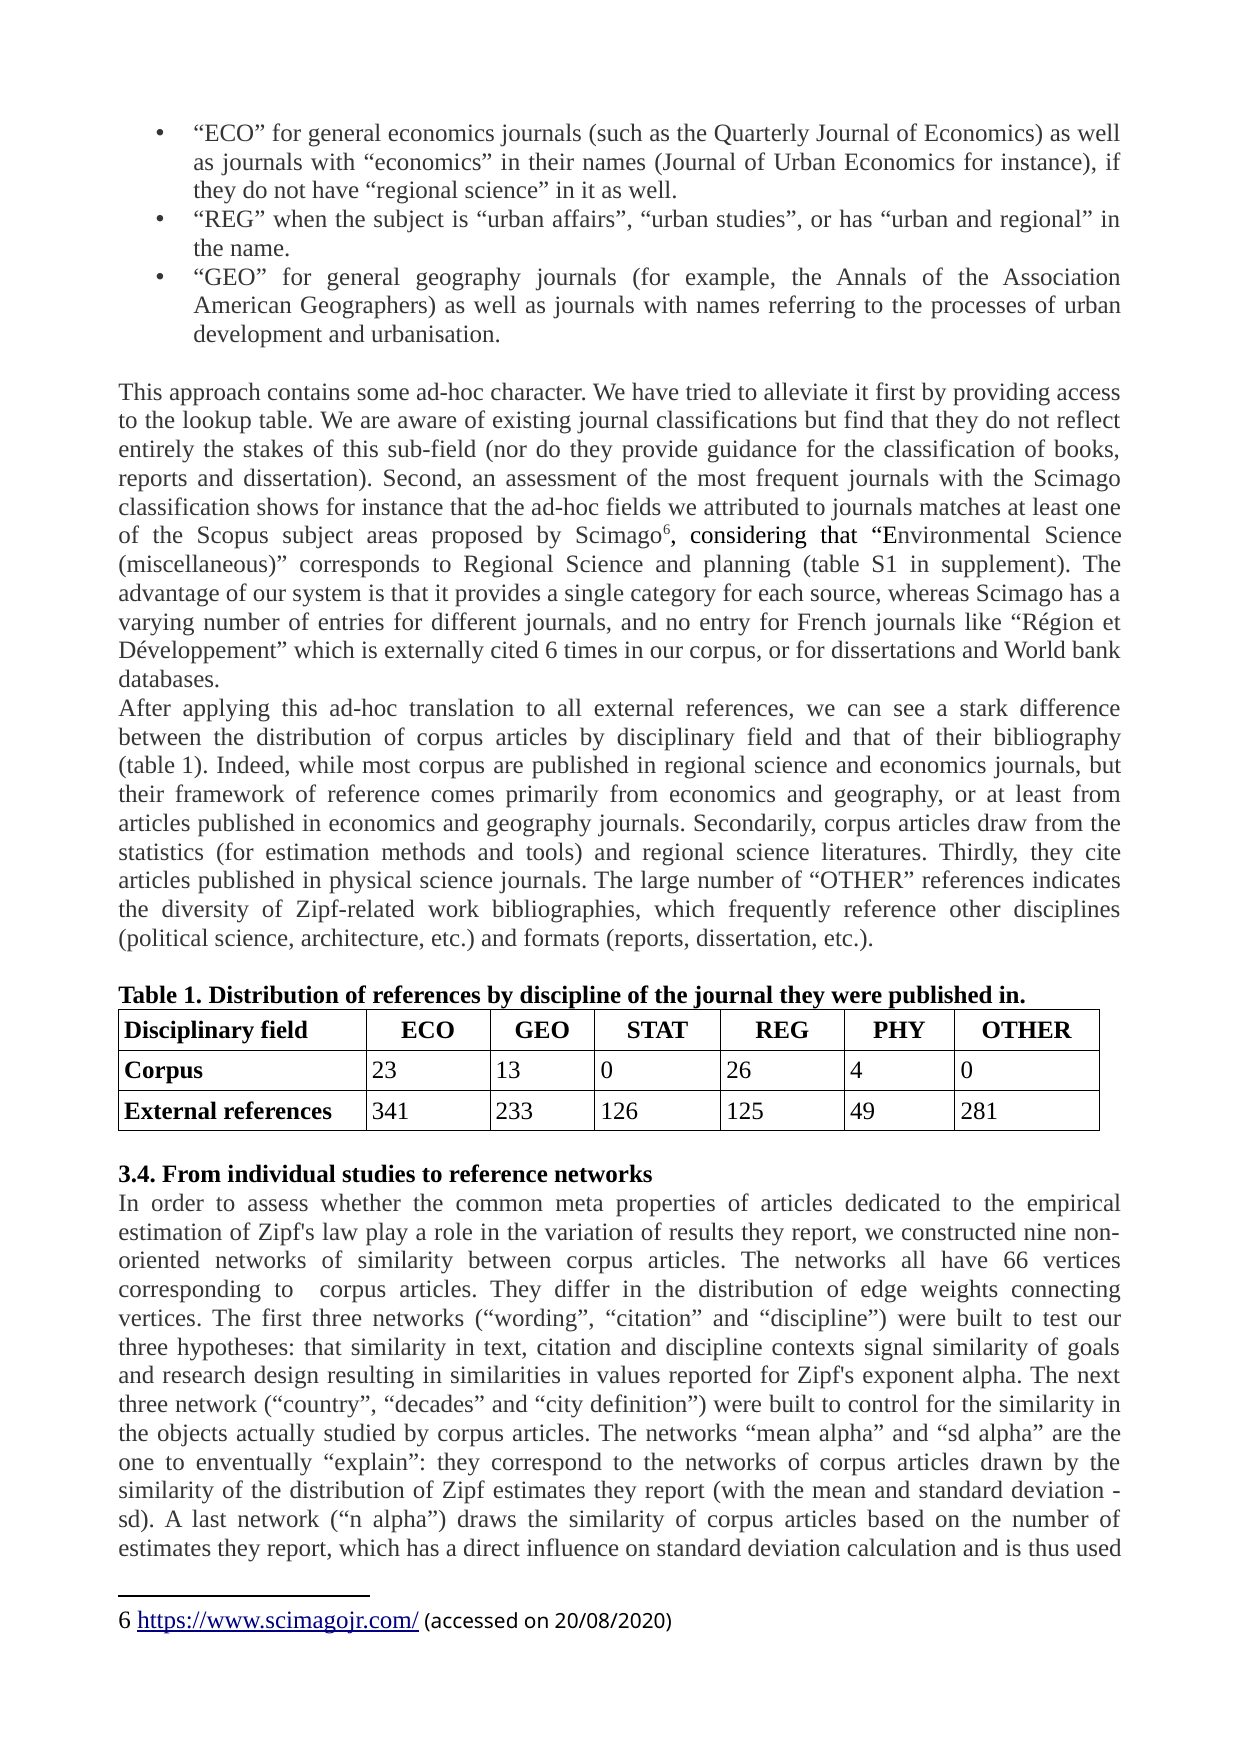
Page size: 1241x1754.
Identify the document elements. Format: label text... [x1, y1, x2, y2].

text Table 1. Distribution of references by discipline of the journal they were published in. [118, 981, 1122, 1009]
table_header OTHER [955, 1010, 1099, 1050]
table_header Disciplinary field [119, 1010, 366, 1050]
table_header REG [721, 1010, 844, 1050]
table_cell 0 [595, 1051, 720, 1090]
table_cell 125 [721, 1091, 844, 1130]
table_header GEO [491, 1010, 594, 1050]
text https://www.scimagojr.com/ (accessed on 20/08/2020) [118, 1602, 1122, 1636]
list “ECO” for general economics journals (such as the Quarterly Journal of Economics) as well as journals with “economics” in their names (Journal of Urban Economics for instance), if they do not have “regional science” in it as well. [156, 118, 1122, 204]
table_cell 126 [595, 1091, 720, 1130]
table_cell 233 [491, 1091, 594, 1130]
list “GEO” for general geography journals (for example, the Annals of the Association American Geographers) as well as journals with names referring to the processes of urban development and urbanisation. [156, 262, 1122, 348]
text 3.4. From individual studies to reference networks [118, 1159, 1122, 1188]
table_header PHY [845, 1010, 954, 1050]
list “REG” when the subject is “urban affairs”, “urban studies”, or has “urban and regional” in the name. [156, 204, 1122, 262]
text This approach contains some ad-hoc character. We have tried to alleviate it first by providing access to the lookup table. We are aware of existing journal classifications but find that they do not reflect entirely the stakes of this sub-field (nor do they provide guidance for the classification of books, reports and dissertation). Second, an assessment of the most frequent journals with the Scimago classification shows for instance that the ad-hoc fields we attributed to journals matches at least one of the Scopus subject areas proposed by Scimago, considering that “Environmental Science (miscellaneous)” corresponds to Regional Science and planning (table S1 in supplement). The advantage of our system is that it provides a single category for each source, whereas Scimago has a varying number of entries for different journals, and no entry for French journals like “Région et Développement” which is externally cited 6 times in our corpus, or for dissertations and World bank databases. [118, 377, 1122, 693]
text After applying this ad-hoc translation to all external references, we can see a stark difference between the distribution of corpus articles by disciplinary field and that of their bibliography (table 1). Indeed, while most corpus are published in regional science and economics journals, but their framework of reference comes primarily from economics and geography, or at least from articles published in economics and geography journals. Secondarily, corpus articles draw from the statistics (for estimation methods and tools) and regional science literatures. Thirdly, they cite articles published in physical science journals. The large number of “OTHER” references indicates the diversity of Zipf-related work bibliographies, which frequently reference other disciplines (political science, architecture, etc.) and formats (reports, dissertation, etc.). [118, 693, 1122, 952]
table_cell 23 [367, 1051, 490, 1090]
table_cell 4 [845, 1051, 954, 1090]
table_header ECO [367, 1010, 490, 1050]
table_cell External references [119, 1091, 366, 1130]
table_cell 13 [491, 1051, 594, 1090]
text In order to assess whether the common meta properties of articles dedicated to the empirical estimation of Zipf's law play a role in the variation of results they report, we constructed nine non-oriented networks of similarity between corpus articles. The networks all have 66 vertices corresponding to corpus articles. They differ in the distribution of edge weights connecting vertices. The first three networks (“wording”, “citation” and “discipline”) were built to test our three hypotheses: that similarity in text, citation and discipline contexts signal similarity of goals and research design resulting in similarities in values reported for Zipf's exponent alpha. The next three network (“country”, “decades” and “city definition”) were built to control for the similarity in the objects actually studied by corpus articles. The networks “mean alpha” and “sd alpha” are the one to enventually “explain”: they correspond to the networks of corpus articles drawn by the similarity of the distribution of Zipf estimates they report (with the mean and standard deviation - sd). A last network (“n alpha”) draws the similarity of corpus articles based on the number of estimates they report, which has a direct influence on standard deviation calculation and is thus used [118, 1188, 1122, 1562]
table_header STAT [595, 1010, 720, 1050]
table_cell Corpus [119, 1051, 366, 1090]
table_cell 49 [845, 1091, 954, 1130]
table_cell 341 [367, 1091, 490, 1130]
table_cell 281 [955, 1091, 1099, 1130]
table_cell 26 [721, 1051, 844, 1090]
table_cell 0 [955, 1051, 1099, 1090]
